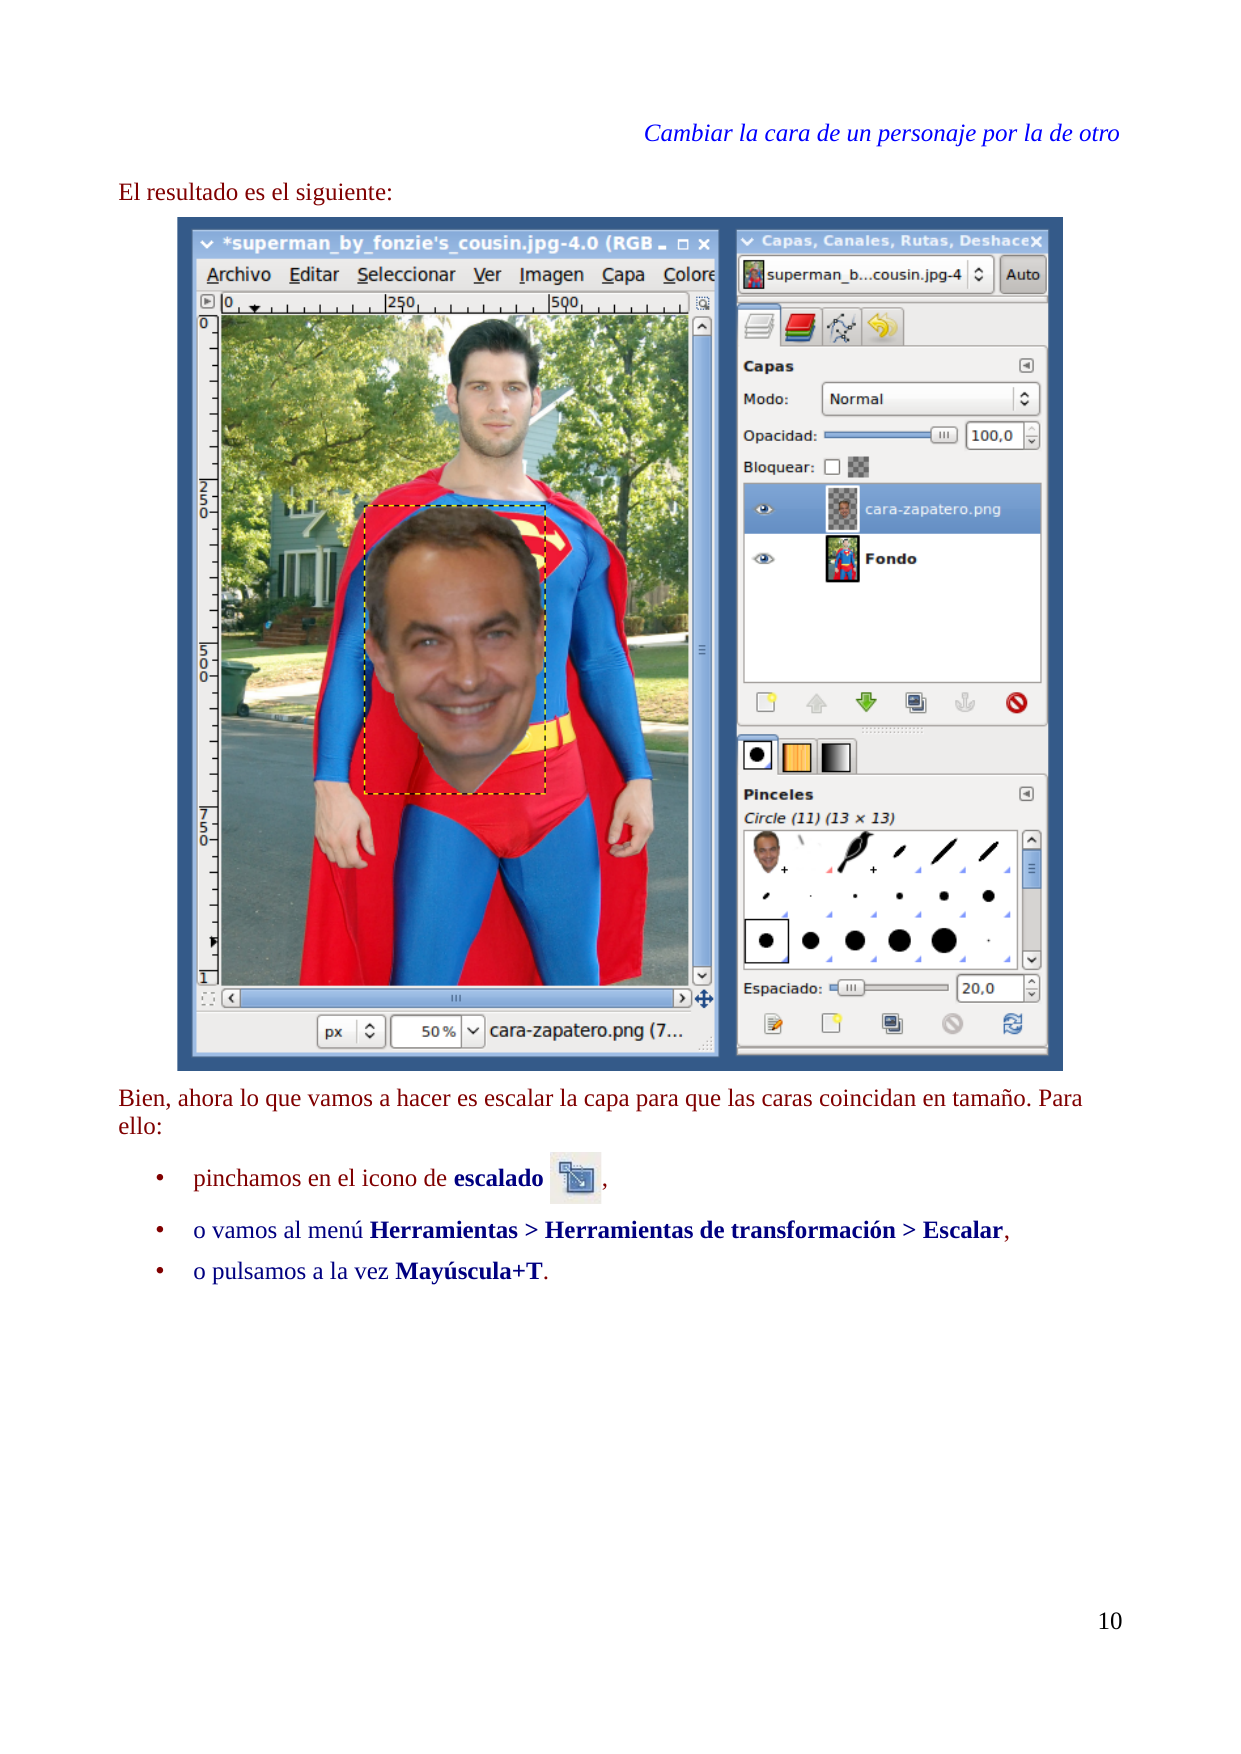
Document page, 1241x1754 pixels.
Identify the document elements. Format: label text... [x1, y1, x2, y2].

list pinchamos en el icono de escalado , [602, 1152, 1122, 1203]
list pinchamos en el icono de escalado , [156, 1152, 550, 1203]
list o vamos al menú Herramientas > Herramientas de transformación > Escalar, [156, 1215, 1122, 1244]
list o pulsamos a la vez Mayúscula+T. [156, 1256, 1122, 1284]
text Bien, ahora lo que vamos a hacer es escalar la capa para que las caras coincidan en tamaño. Para ello: [118, 1083, 1122, 1140]
text El resultado es el siguiente: [118, 177, 1122, 206]
picture [550, 1152, 602, 1204]
picture [177, 217, 1063, 1071]
